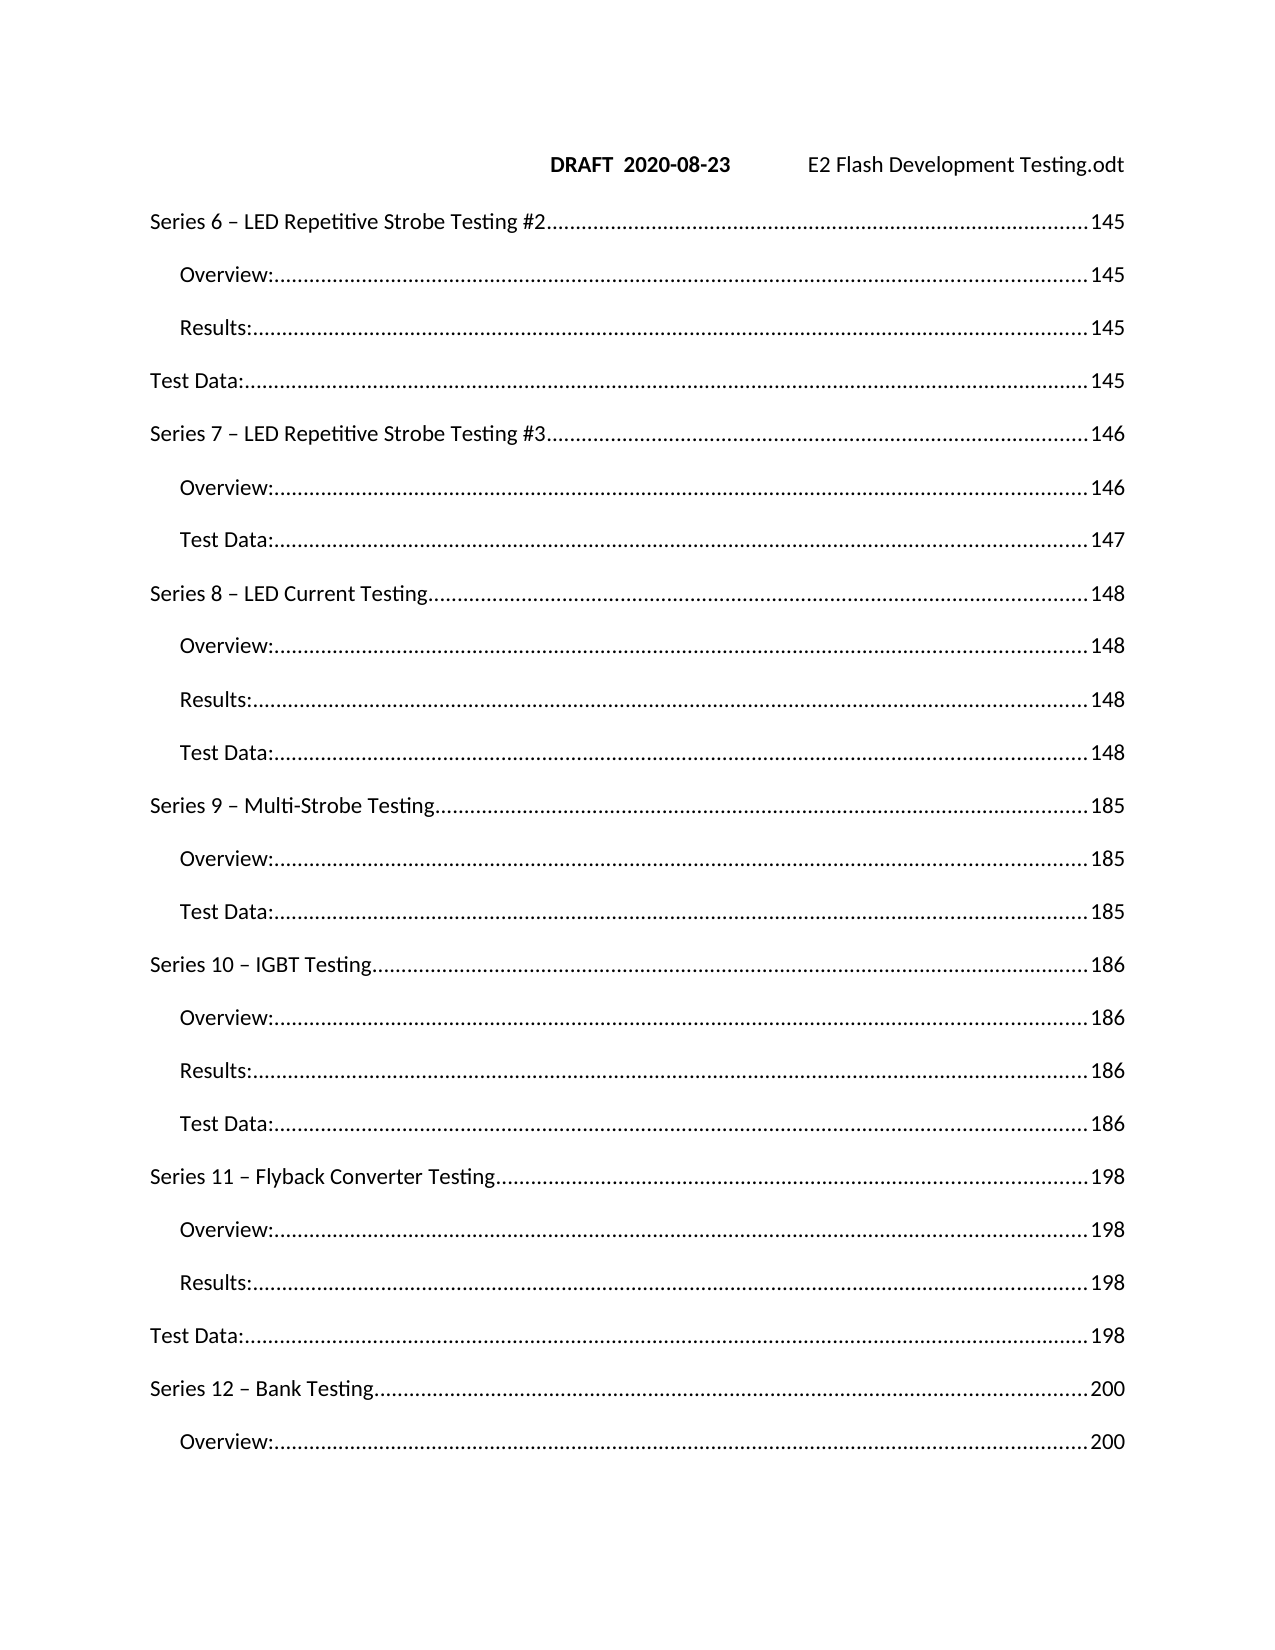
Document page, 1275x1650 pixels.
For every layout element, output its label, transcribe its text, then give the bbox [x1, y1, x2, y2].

text Overview: 186 [179, 1003, 1125, 1031]
text Overview: 200 [179, 1427, 1125, 1455]
text Overview: 198 [179, 1215, 1125, 1243]
text Overview: 146 [179, 473, 1125, 501]
text Series 8 – LED Current Testing 148 [150, 579, 1125, 607]
text Results: 198 [179, 1268, 1125, 1296]
text Results: 186 [179, 1056, 1125, 1084]
text Test Data: 186 [179, 1109, 1125, 1137]
text Results: 145 [179, 313, 1125, 342]
text Series 11 – Flyback Converter Testing 198 [150, 1162, 1125, 1190]
text Series 7 – LED Repetitive Strobe Testing #3 146 [150, 419, 1125, 448]
text Overview: 185 [179, 844, 1125, 872]
text Test Data: 148 [179, 738, 1125, 766]
text Series 12 – Bank Testing 200 [150, 1374, 1125, 1402]
text Test Data: 147 [179, 526, 1125, 554]
text Test Data: 145 [150, 367, 1125, 394]
text Overview: 145 [179, 261, 1125, 288]
text Series 10 – IGBT Testing 186 [150, 950, 1125, 978]
text Test Data: 198 [150, 1321, 1125, 1349]
text Test Data: 185 [179, 897, 1125, 925]
text Overview: 148 [179, 632, 1125, 660]
text Series 9 – Multi-Strobe Testing 185 [150, 791, 1125, 819]
text Results: 148 [179, 685, 1125, 713]
text Series 6 – LED Repetitive Strobe Testing #2 145 [150, 207, 1125, 236]
